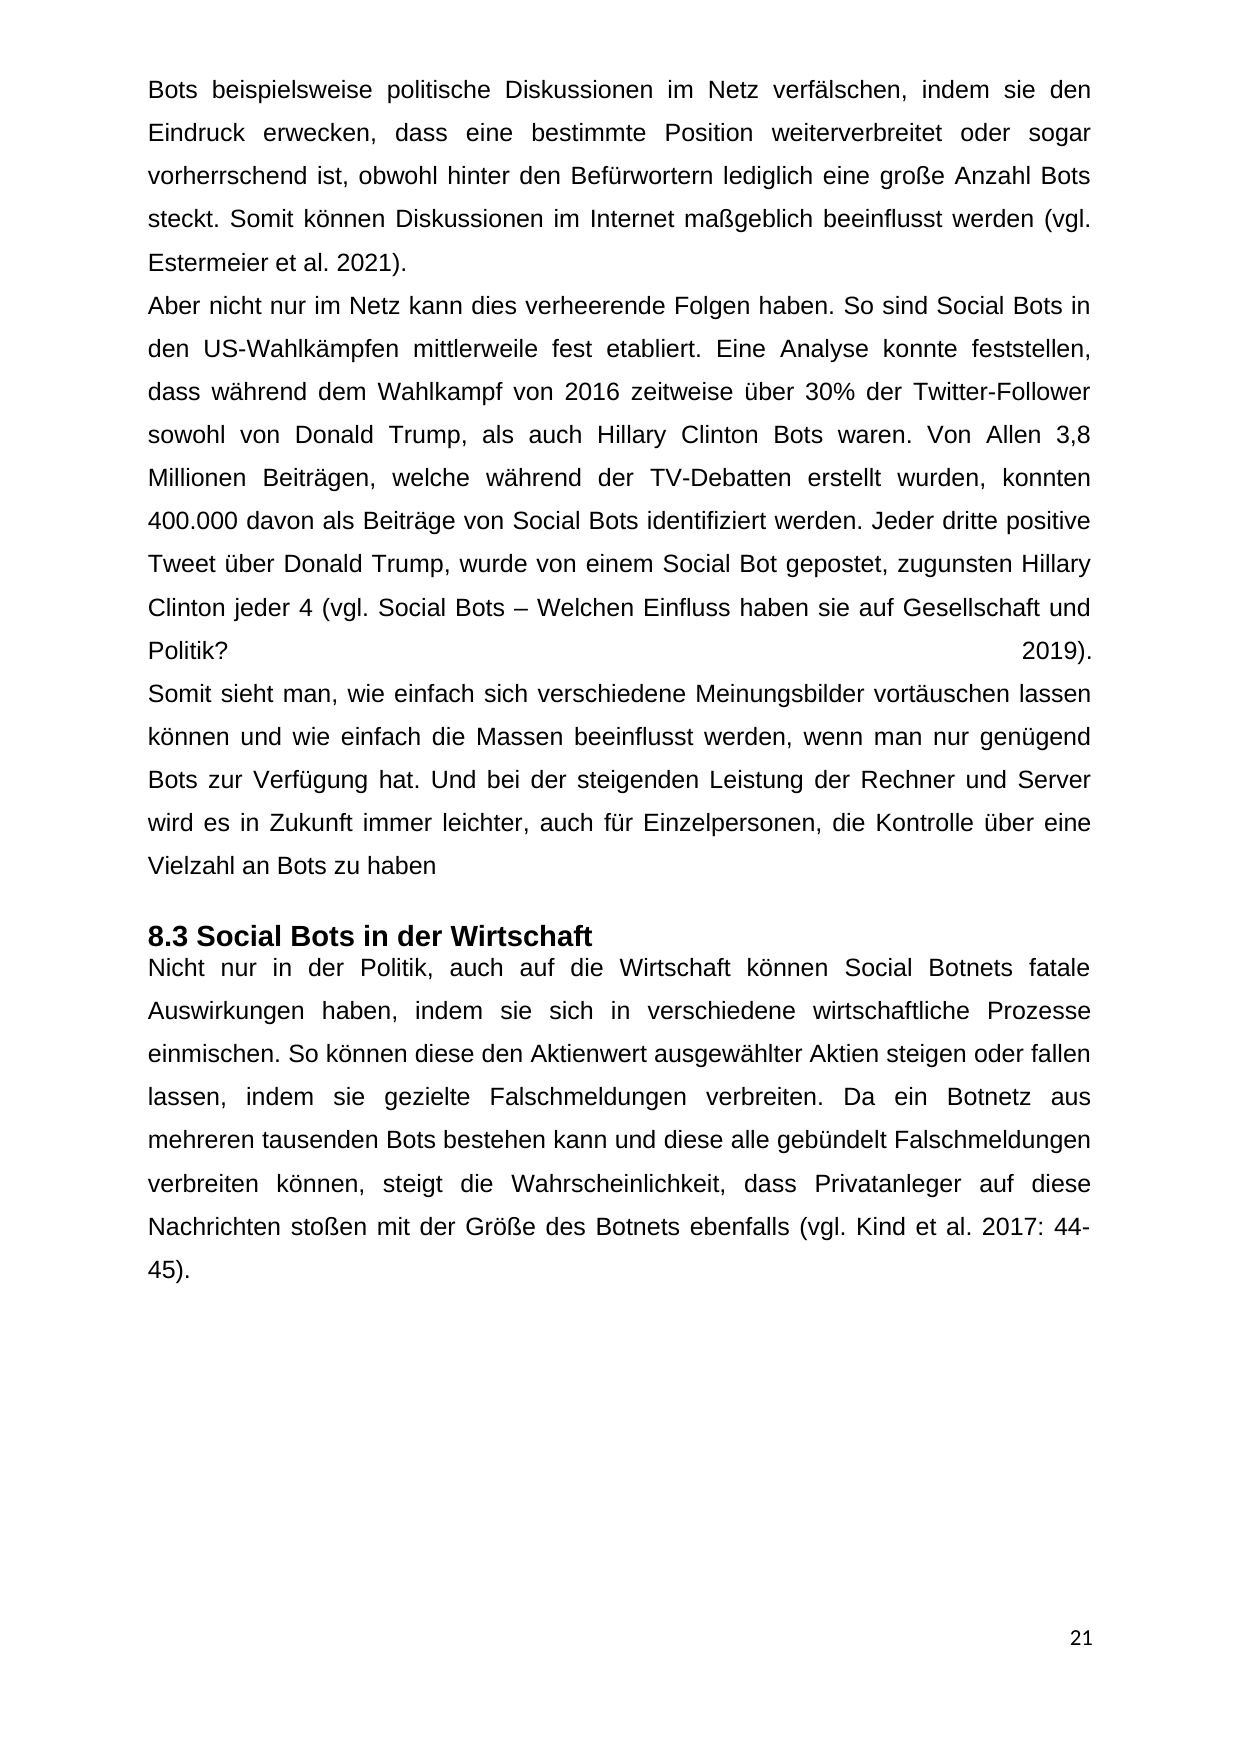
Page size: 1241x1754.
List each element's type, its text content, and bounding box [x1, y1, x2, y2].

subtitle 8.3 Social Bots in der Wirtschaft [148, 919, 1093, 953]
text Nicht nur in der Politik, auch auf die Wirtschaft können Social Botnets fatale Auswirkungen haben, indem sie sich in verschiedene wirtschaftliche Prozesse einmischen. So können diese den Aktienwert ausgewählter Aktien steigen oder fallen lassen, indem sie gezielte Falschmeldungen verbreiten. Da ein Botnetz aus mehreren tausenden Bots bestehen kann und diese alle gebündelt Falschmeldungen verbreiten können, steigt die Wahrscheinlichkeit, dass Privatanleger auf diese Nachrichten stoßen mit der Größe des Botnets ebenfalls (vgl. Kind et al. 2017: 44-45). [148, 953, 1093, 1283]
text Bots beispielsweise politische Diskussionen im Netz verfälschen, indem sie den Eindruck erwecken, dass eine bestimmte Position weiterverbreitet oder sogar vorherrschend ist, obwohl hinter den Befürwortern lediglich eine große Anzahl Bots steckt. Somit können Diskussionen im Internet maßgeblich beeinflusst werden (vgl. Estermeier et al. 2021). Aber nicht nur im Netz kann dies verheerende Folgen haben. So sind Social Bots in den US-Wahlkämpfen mittlerweile fest etabliert. Eine Analyse konnte feststellen, dass während dem Wahlkampf von 2016 zeitweise über 30% der Twitter-Follower sowohl von Donald Trump, als auch Hillary Clinton Bots waren. Von Allen 3,8 Millionen Beiträgen, welche während der TV-Debatten erstellt wurden, konnten 400.000 davon als Beiträge von Social Bots identifiziert werden. Jeder dritte positive Tweet über Donald Trump, wurde von einem Social Bot gepostet, zugunsten Hillary Clinton jeder 4 (vgl. Social Bots – Welchen Einfluss haben sie auf Gesellschaft und Politik? 2019). Somit sieht man, wie einfach sich verschiedene Meinungsbilder vortäuschen lassen können und wie einfach die Massen beeinflusst werden, wenn man nur genügend Bots zur Verfügung hat. Und bei der steigenden Leistung der Rechner und Server wird es in Zukunft immer leichter, auch für Einzelpersonen, die Kontrolle über eine Vielzahl an Bots zu haben [148, 75, 1093, 880]
